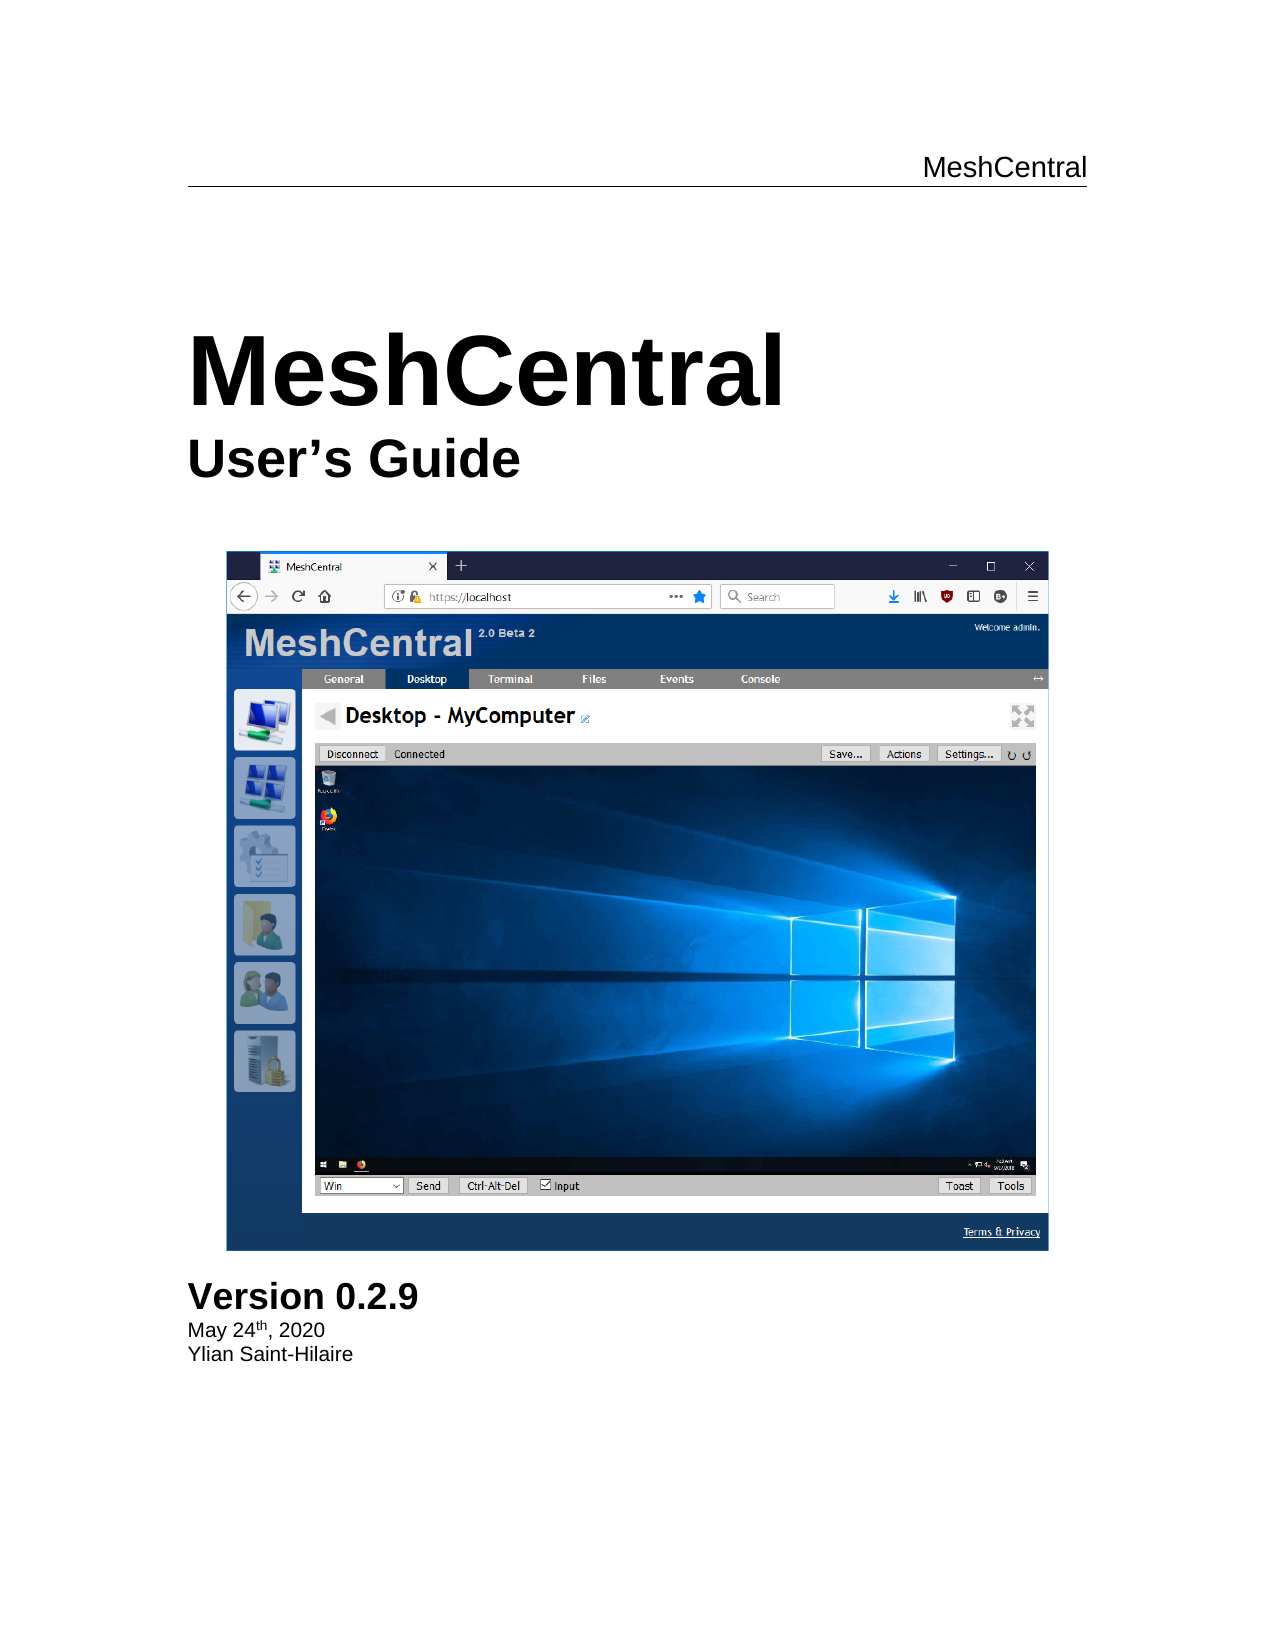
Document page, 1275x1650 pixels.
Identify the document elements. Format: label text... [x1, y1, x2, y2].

text MeshCentral User’s Guide [187, 312, 1087, 489]
text May 24th, 2020 Ylian Saint‑Hilaire [187, 1318, 1087, 1366]
text Version 0.2.9 [187, 1274, 1087, 1318]
text MeshCentral [187, 150, 1087, 187]
